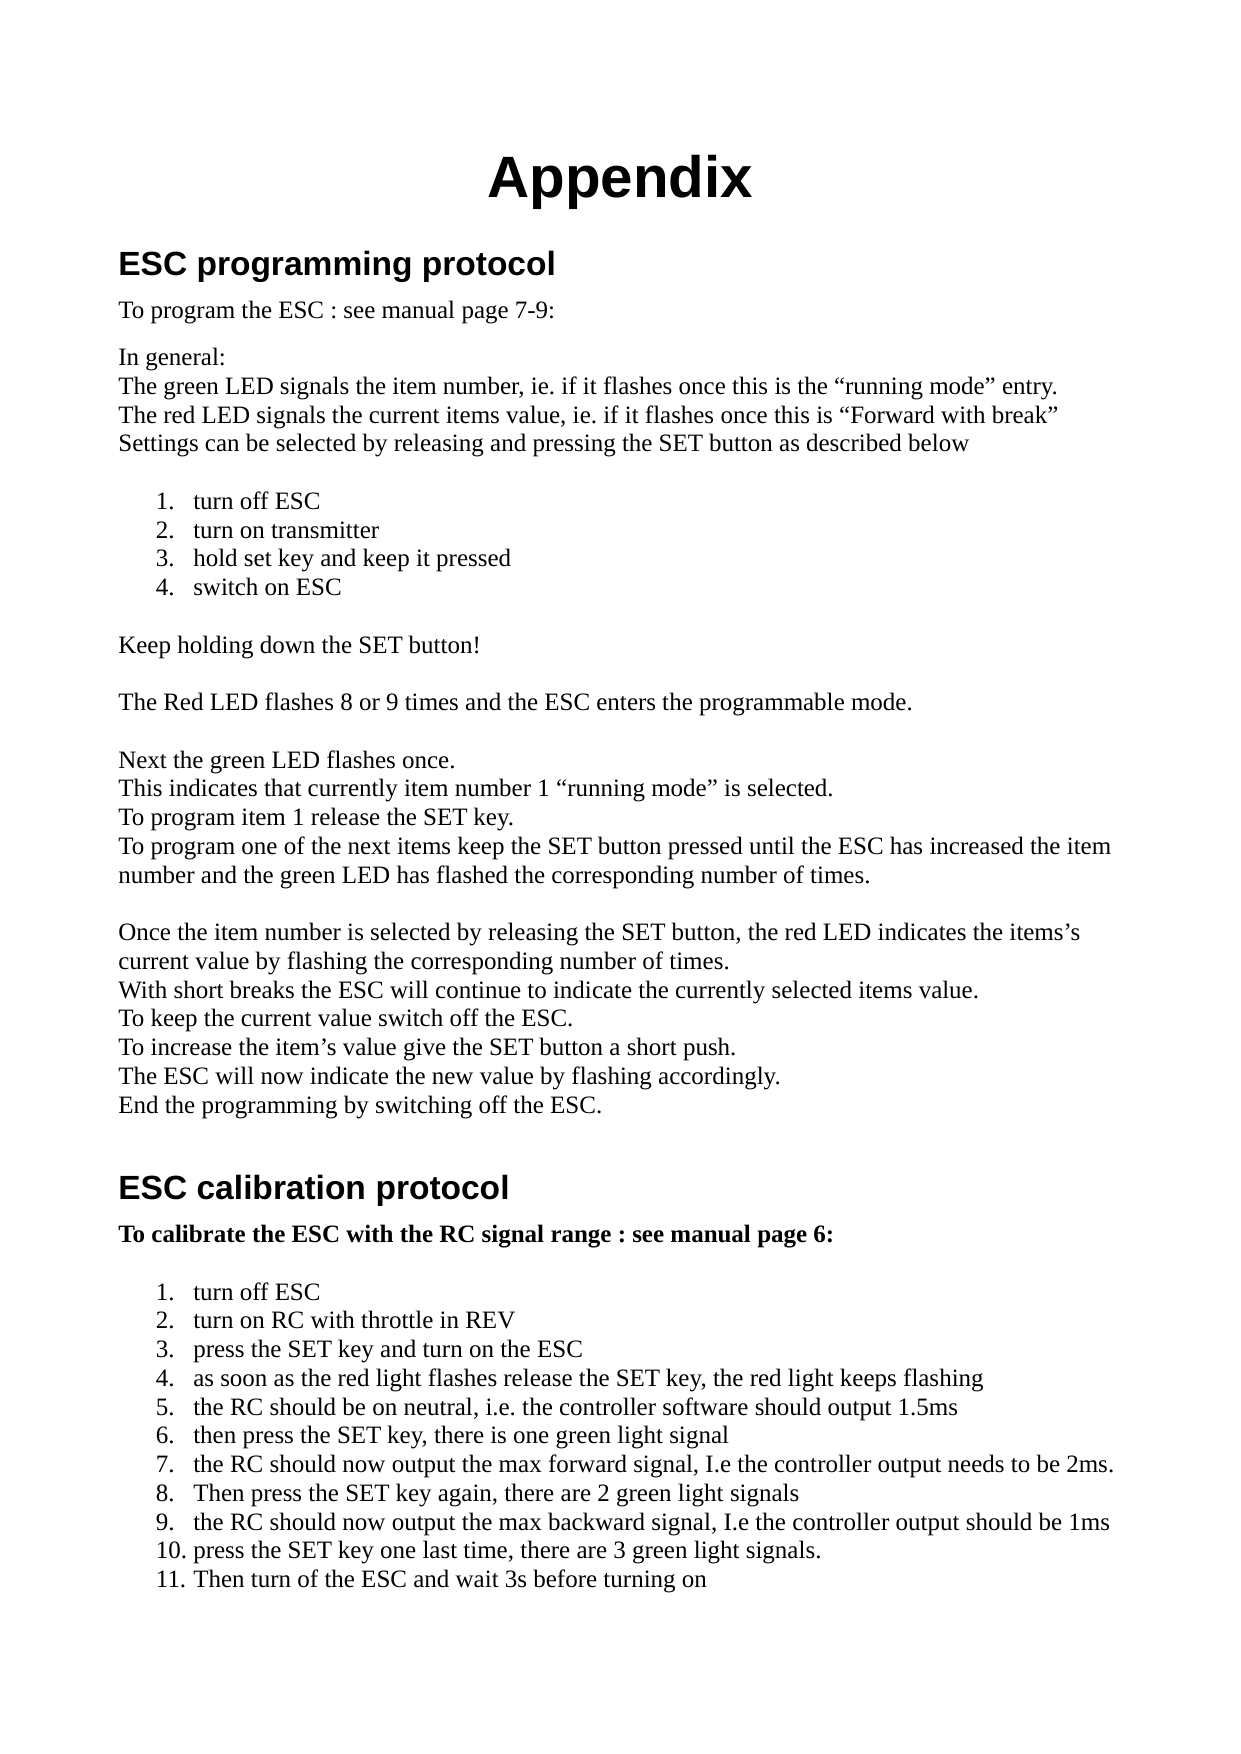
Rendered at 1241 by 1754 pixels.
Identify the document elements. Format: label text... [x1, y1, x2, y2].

text To keep the current value switch off the ESC. [118, 1003, 1122, 1032]
list the RC should be on neutral, i.e. the controller software should output 1.5ms [156, 1392, 1122, 1421]
text The Red LED flashes 8 or 9 times and the ESC enters the programmable mode. [118, 687, 1122, 716]
list press the SET key one last time, there are 3 green light signals. [156, 1536, 1122, 1564]
list hold set key and keep it pressed [156, 543, 1122, 572]
subtitle ESC calibration protocol [118, 1168, 1122, 1207]
text The ESC will now indicate the new value by flashing accordingly. [118, 1061, 1122, 1090]
title Appendix [118, 143, 1122, 210]
list turn on RC with throttle in REV [156, 1306, 1122, 1334]
list turn off ESC [156, 1277, 1122, 1306]
list turn on transmitter [156, 515, 1122, 543]
text Once the item number is selected by releasing the SET button, the red LED indicates the items’s current value by flashing the corresponding number of times. [118, 917, 1122, 975]
text To program the ESC : see manual page 7-9: [118, 295, 1122, 323]
text To calibrate the ESC with the RC signal range : see manual page 6: [118, 1219, 1122, 1248]
text With short breaks the ESC will continue to indicate the currently selected items value. [118, 975, 1122, 1003]
text To increase the item’s value give the SET button a short push. [118, 1032, 1122, 1061]
text To program item 1 release the SET key. [118, 802, 1122, 831]
list as soon as the red light flashes release the SET key, the red light keeps flashing [156, 1363, 1122, 1392]
text Next the green LED flashes once. [118, 745, 1122, 773]
list then press the SET key, there is one green light signal [156, 1421, 1122, 1449]
text This indicates that currently item number 1 “running mode” is selected. [118, 773, 1122, 802]
list the RC should now output the max forward signal, I.e the controller output needs to be 2ms. [156, 1449, 1122, 1478]
list turn off ESC [156, 486, 1122, 515]
text Settings can be selected by releasing and pressing the SET button as described below [118, 428, 1122, 457]
list Then press the SET key again, there are 2 green light signals [156, 1478, 1122, 1507]
text The red LED signals the current items value, ie. if it flashes once this is “Forward with break” [118, 400, 1122, 428]
list the RC should now output the max backward signal, I.e the controller output should be 1ms [156, 1507, 1122, 1536]
text The green LED signals the item number, ie. if it flashes once this is the “running mode” entry. [118, 371, 1122, 400]
text Keep holding down the SET button! [118, 630, 1122, 658]
text To program one of the next items keep the SET button pressed until the ESC has increased the item number and the green LED has flashed the corresponding number of times. [118, 831, 1122, 888]
list press the SET key and turn on the ESC [156, 1334, 1122, 1363]
text In general: [118, 342, 1122, 371]
list Then turn of the ESC and wait 3s before turning on [156, 1564, 1122, 1593]
text End the programming by switching off the ESC. [118, 1090, 1122, 1118]
list switch on ESC [156, 572, 1122, 601]
subtitle ESC programming protocol [118, 243, 1122, 282]
